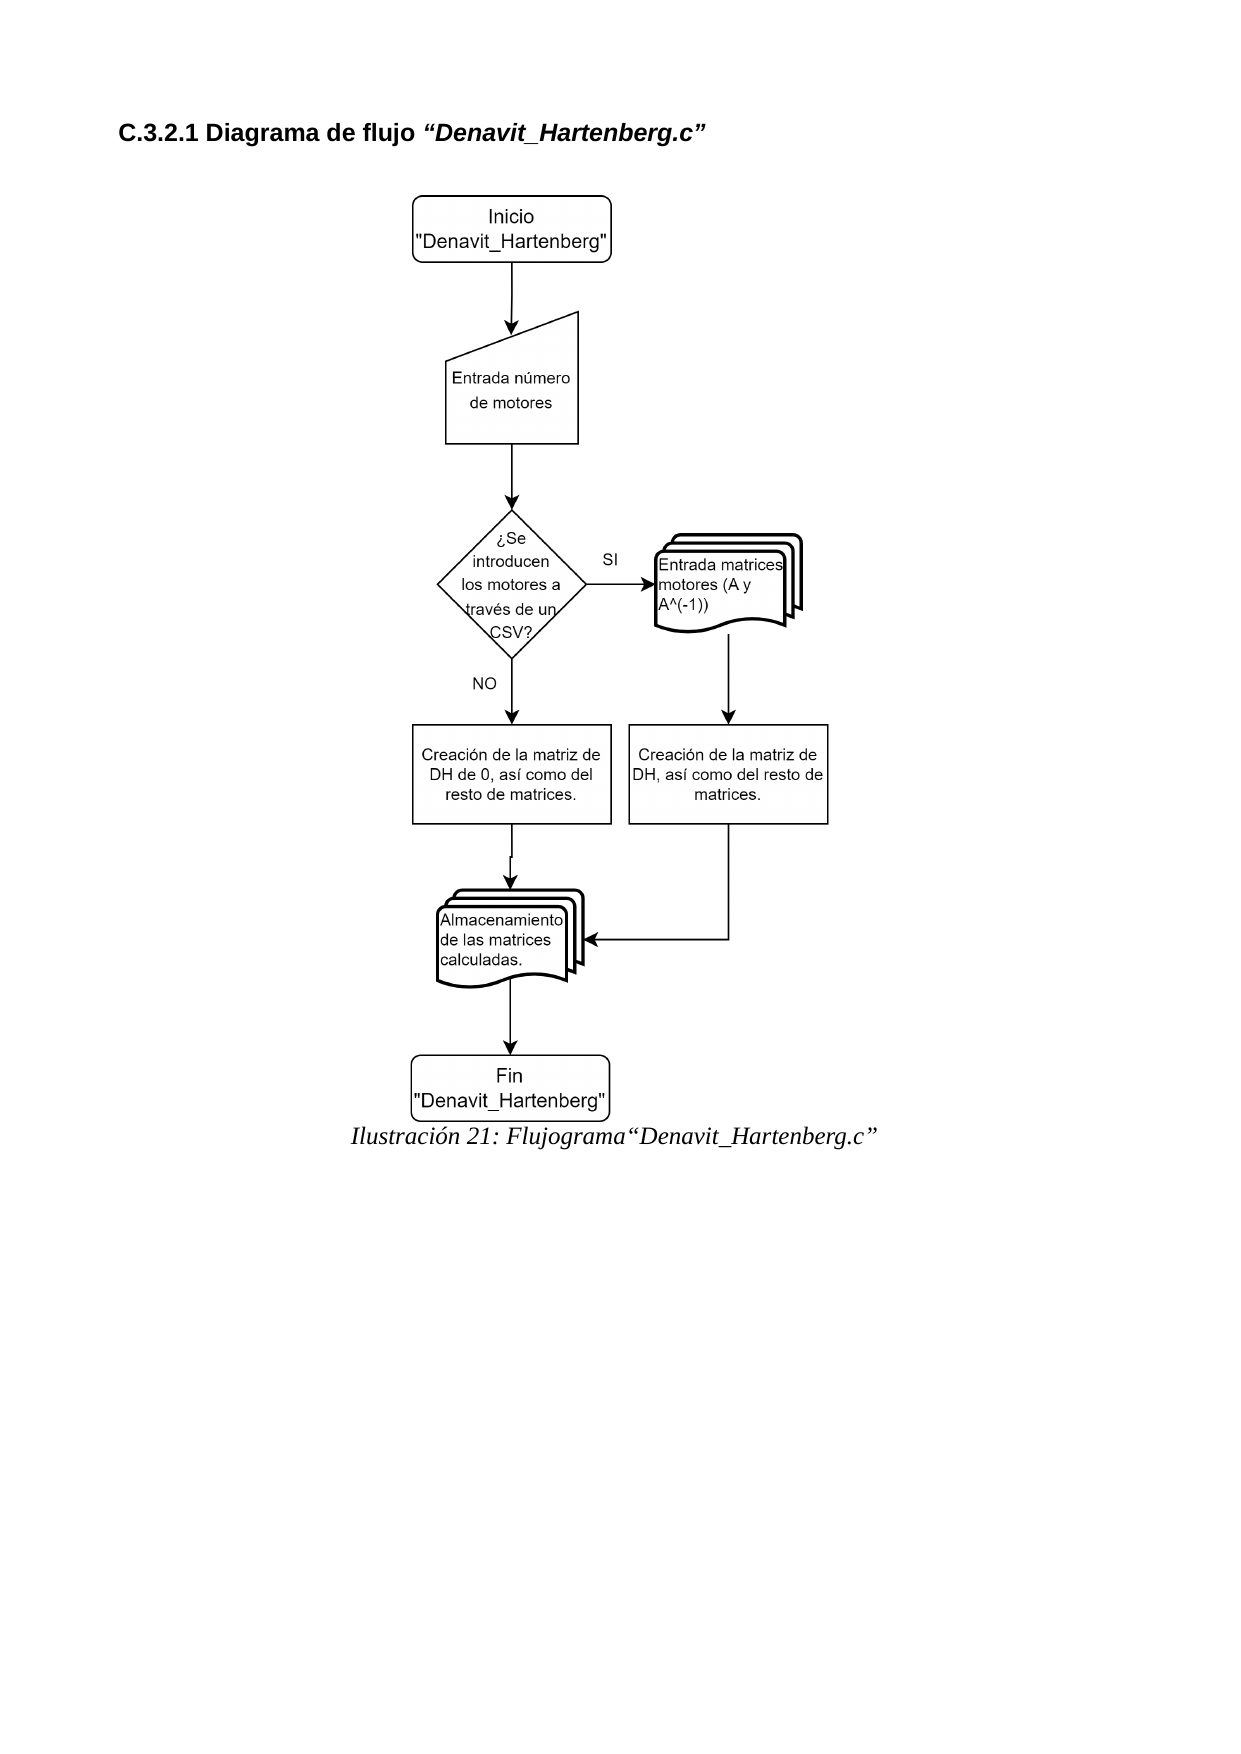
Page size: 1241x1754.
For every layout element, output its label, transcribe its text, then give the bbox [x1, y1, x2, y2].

subtitle C.3.2.1 Diagrama de flujo “Denavit_Hartenberg.c” [118, 118, 1122, 147]
text Ilustración 21: Flujograma“Denavit_Hartenberg.c” [351, 208, 890, 1150]
